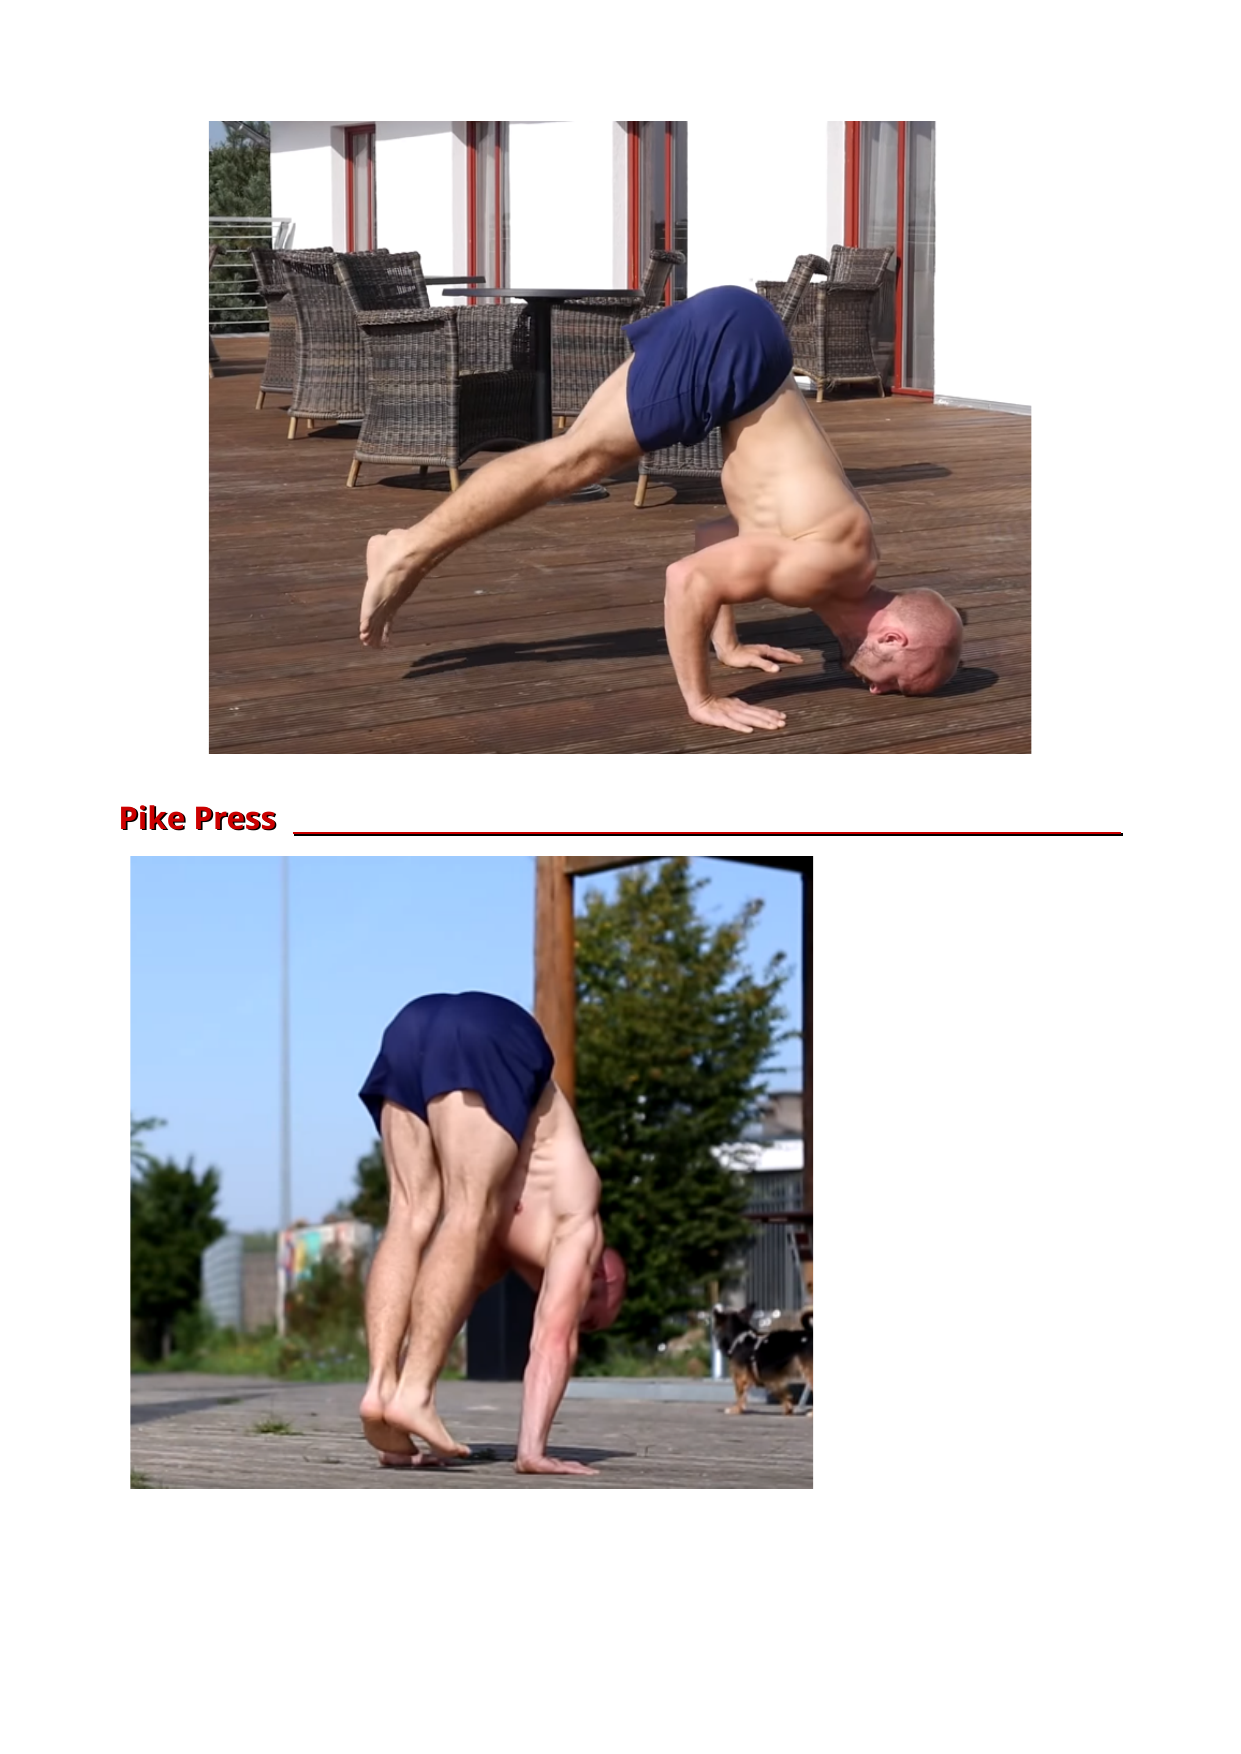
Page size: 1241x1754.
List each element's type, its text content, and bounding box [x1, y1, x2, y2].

picture [130, 856, 814, 1489]
text Pike Press [118, 796, 1122, 838]
picture [208, 121, 1032, 754]
